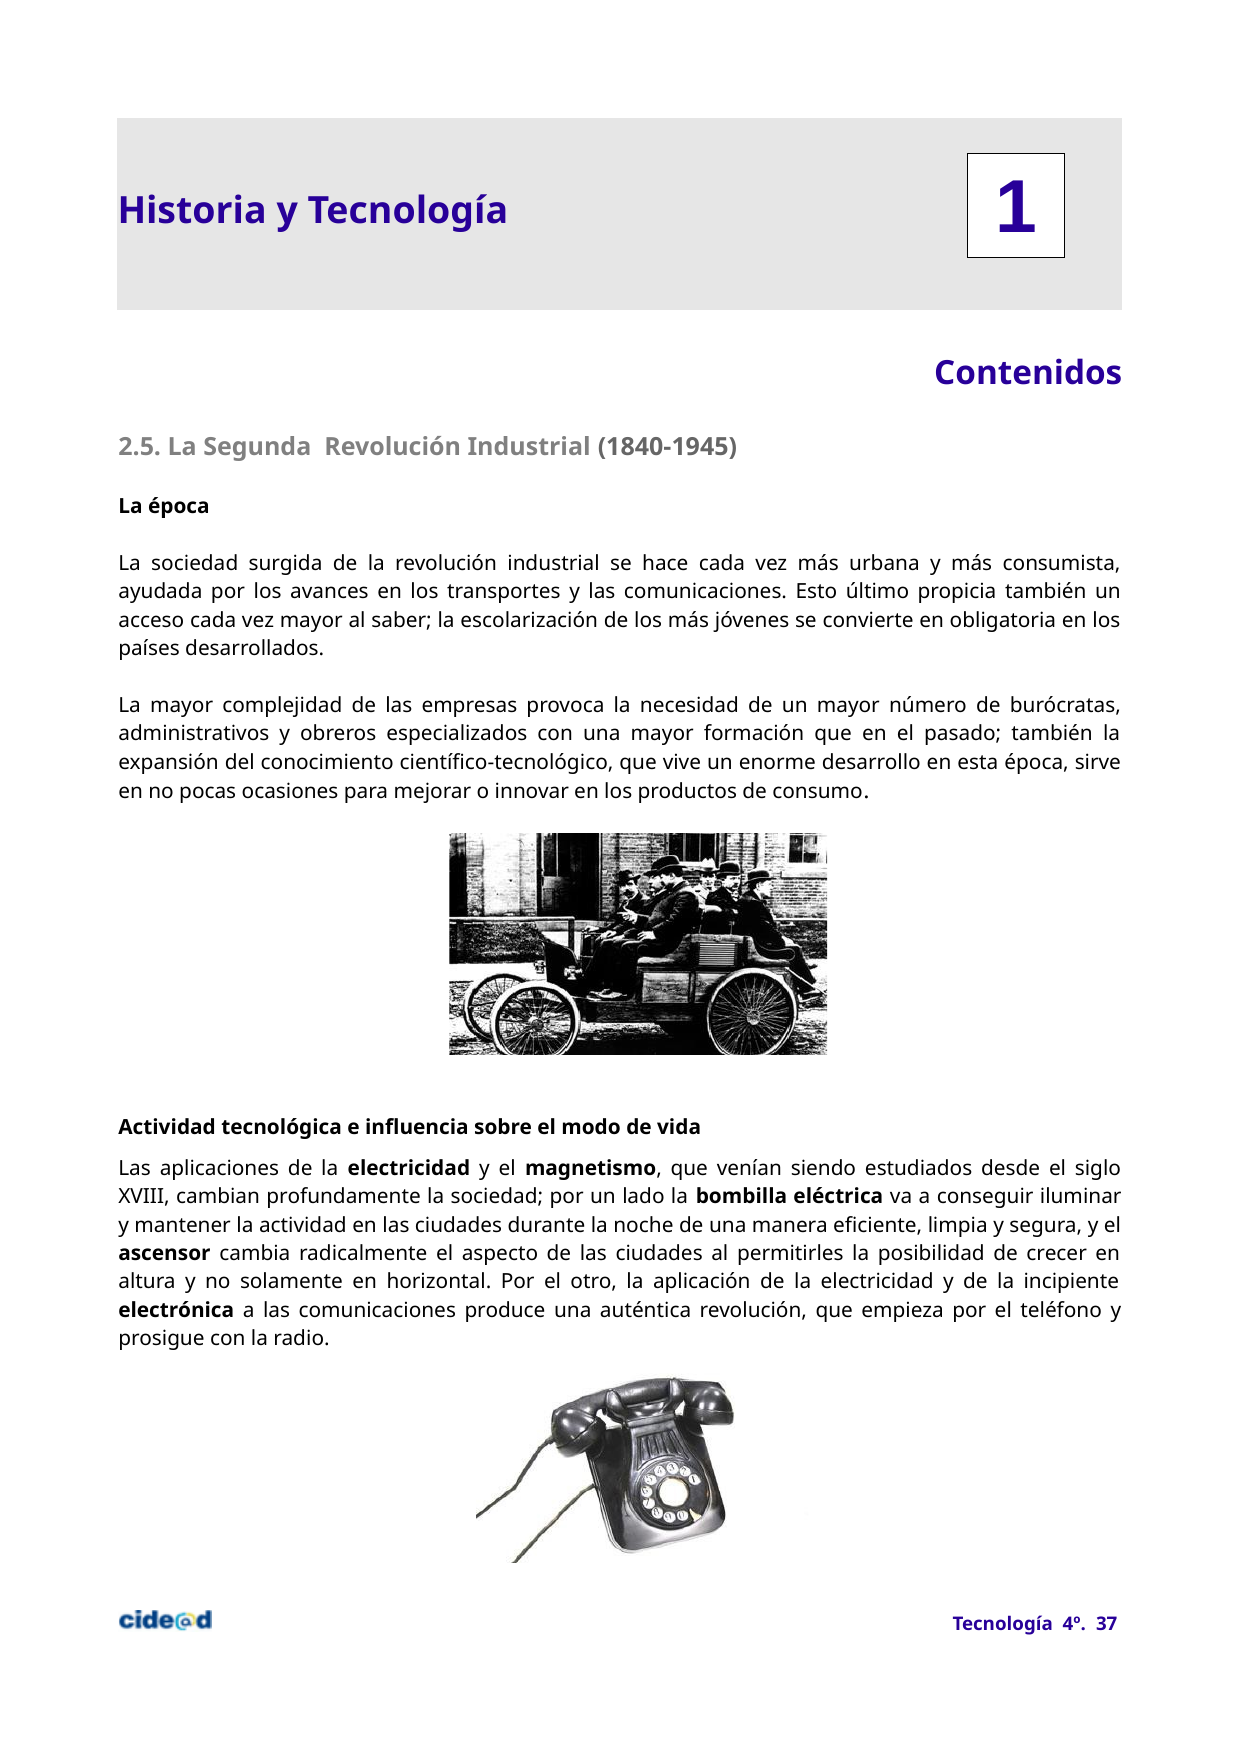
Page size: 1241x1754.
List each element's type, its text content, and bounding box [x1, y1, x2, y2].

table_header Historia y Tecnología [117, 118, 1122, 310]
text 2.5. La Segunda Revolución Industrial (1840-1945) [118, 428, 1122, 462]
text La mayor complejidad de las empresas provoca la necesidad de un mayor número de burócratas, administrativos y obreros especializados con una mayor formación que en el pasado; también la expansión del conocimiento científico-tecnológico, que vive un enorme desarrollo en esta época, sirve en no pocas ocasiones para mejorar o innovar en los productos de consumo. [118, 690, 1122, 805]
text La época [118, 491, 1122, 519]
picture [118, 1610, 212, 1632]
text La sociedad surgida de la revolución industrial se hace cada vez más urbana y más consumista, ayudada por los avances en los transportes y las comunicaciones. Esto último propicia también un acceso cada vez mayor al saber; la escolarización de los más jóvenes se convierte en obligatoria en los países desarrollados. [118, 548, 1122, 662]
picture [449, 833, 828, 1055]
picture [476, 1359, 809, 1563]
text Las aplicaciones de la electricidad y el magnetismo, que venían siendo estudiados desde el siglo XVIII, cambian profundamente la sociedad; por un lado la bombilla eléctrica va a conseguir iluminar y mantener la actividad en las ciudades durante la noche de una manera eficiente, limpia y segura, y el ascensor cambia radicalmente el aspecto de las ciudades al permitirles la posibilidad de crecer en altura y no solamente en horizontal. Por el otro, la aplicación de la electricidad y de la incipiente electrónica a las comunicaciones produce una auténtica revolución, que empieza por el teléfono y prosigue con la radio. [118, 1153, 1122, 1352]
text Actividad tecnológica e influencia sobre el modo de vida [118, 1112, 1122, 1140]
text Contenidos [118, 349, 1122, 394]
